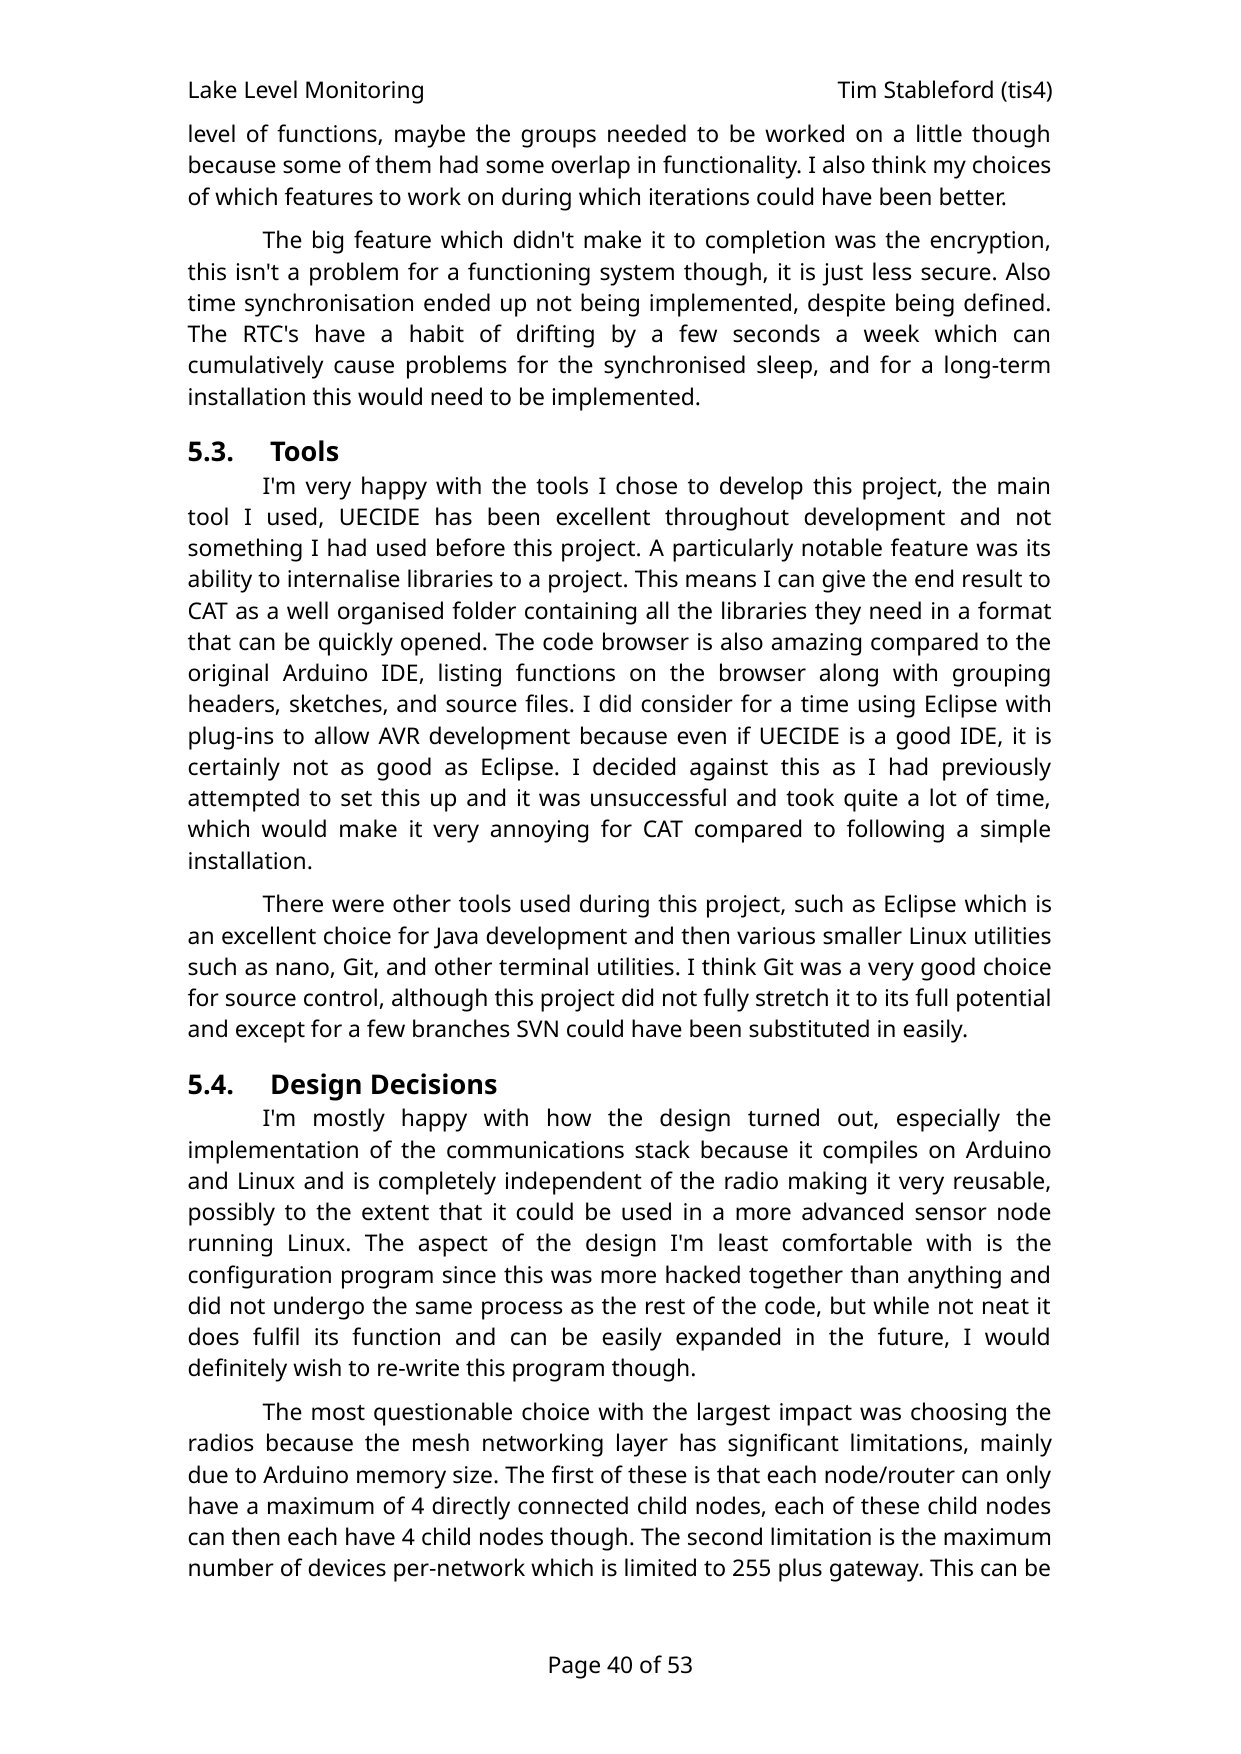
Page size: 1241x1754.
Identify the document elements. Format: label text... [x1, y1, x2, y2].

text The most questionable choice with the largest impact was choosing the radios because the mesh networking layer has significant limitations, mainly due to Arduino memory size. The first of these is that each node/router can only have a maximum of 4 directly connected child nodes, each of these child nodes can then each have 4 child nodes though. The second limitation is the maximum number of devices per-network which is limited to 255 plus gateway. This can be [187, 1396, 1053, 1583]
text There were other tools used during this project, such as Eclipse which is an excellent choice for Java development and then various smaller Linux utilities such as nano, Git, and other terminal utilities. I think Git was a very good choice for source control, although this project did not fully stretch it to its full potential and except for a few branches SVN could have been substituted in easily. [187, 888, 1053, 1044]
subtitle Tools [187, 433, 1053, 469]
text I'm mostly happy with how the design turned out, especially the implementation of the communications stack because it compiles on Arduino and Linux and is completely independent of the radio making it very reusable, possibly to the extent that it could be used in a more advanced sensor node running Linux. The aspect of the design I'm least comfortable with is the configuration program since this was more hacked together than anything and did not undergo the same process as the rest of the code, but while not neat it does fulfil its function and can be easily expanded in the future, I would definitely wish to re-write this program though. [187, 1102, 1053, 1383]
text level of functions, maybe the groups needed to be worked on a little though because some of them had some overlap in functionality. I also think my choices of which features to work on during which iterations could have been better. [187, 118, 1053, 212]
text I'm very happy with the tools I chose to develop this project, the main tool I used, UECIDE has been excellent throughout development and not something I had used before this project. A particularly notable feature was its ability to internalise libraries to a project. This means I can give the end result to CAT as a well organised folder containing all the libraries they need in a format that can be quickly opened. The code browser is also amazing compared to the original Arduino IDE, listing functions on the browser along with grouping headers, sketches, and source files. I did consider for a time using Eclipse with plug-ins to allow AVR development because even if UECIDE is a good IDE, it is certainly not as good as Eclipse. I decided against this as I had previously attempted to set this up and it was unsuccessful and took quite a lot of time, which would make it very annoying for CAT compared to following a simple installation. [187, 469, 1053, 876]
subtitle Design Decisions [187, 1065, 1053, 1102]
text The big feature which didn't make it to completion was the encryption, this isn't a problem for a functioning system though, it is just less secure. Also time synchronisation ended up not being implemented, despite being defined. The RTC's have a habit of drifting by a few seconds a week which can cumulatively cause problems for the synchronised sleep, and for a long-term installation this would need to be implemented. [187, 224, 1053, 412]
